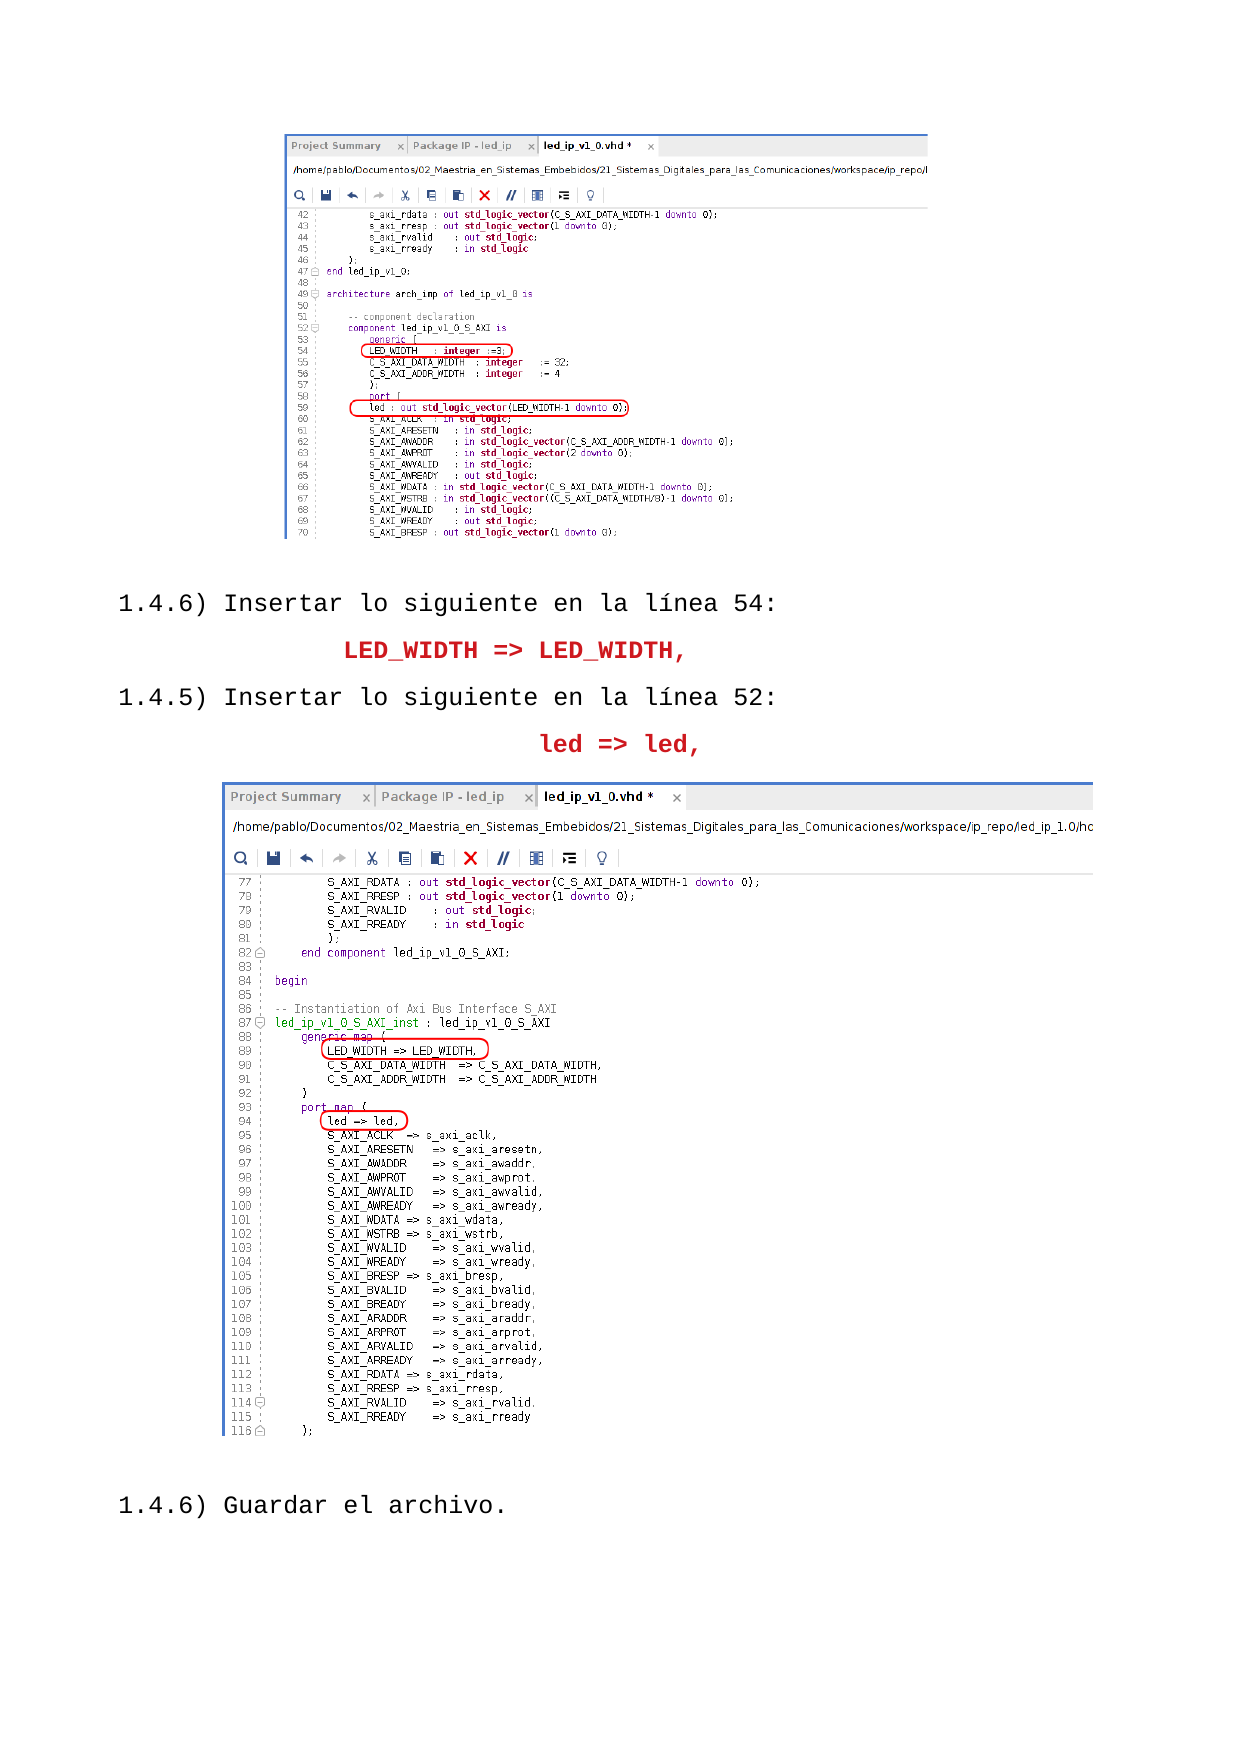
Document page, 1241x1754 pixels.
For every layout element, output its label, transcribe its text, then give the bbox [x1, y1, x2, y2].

text 1.4.6) Guardar el archivo. [118, 1493, 1122, 1521]
text 1.4.6) Insertar lo siguiente en la línea 54: [118, 590, 1122, 619]
text LED_WIDTH => LED_WIDTH, [118, 637, 1122, 666]
picture [216, 777, 1093, 1436]
text 1.4.5) Insertar lo siguiente en la línea 52: [118, 684, 1122, 713]
text led => led, [118, 732, 1122, 760]
picture [281, 132, 928, 539]
